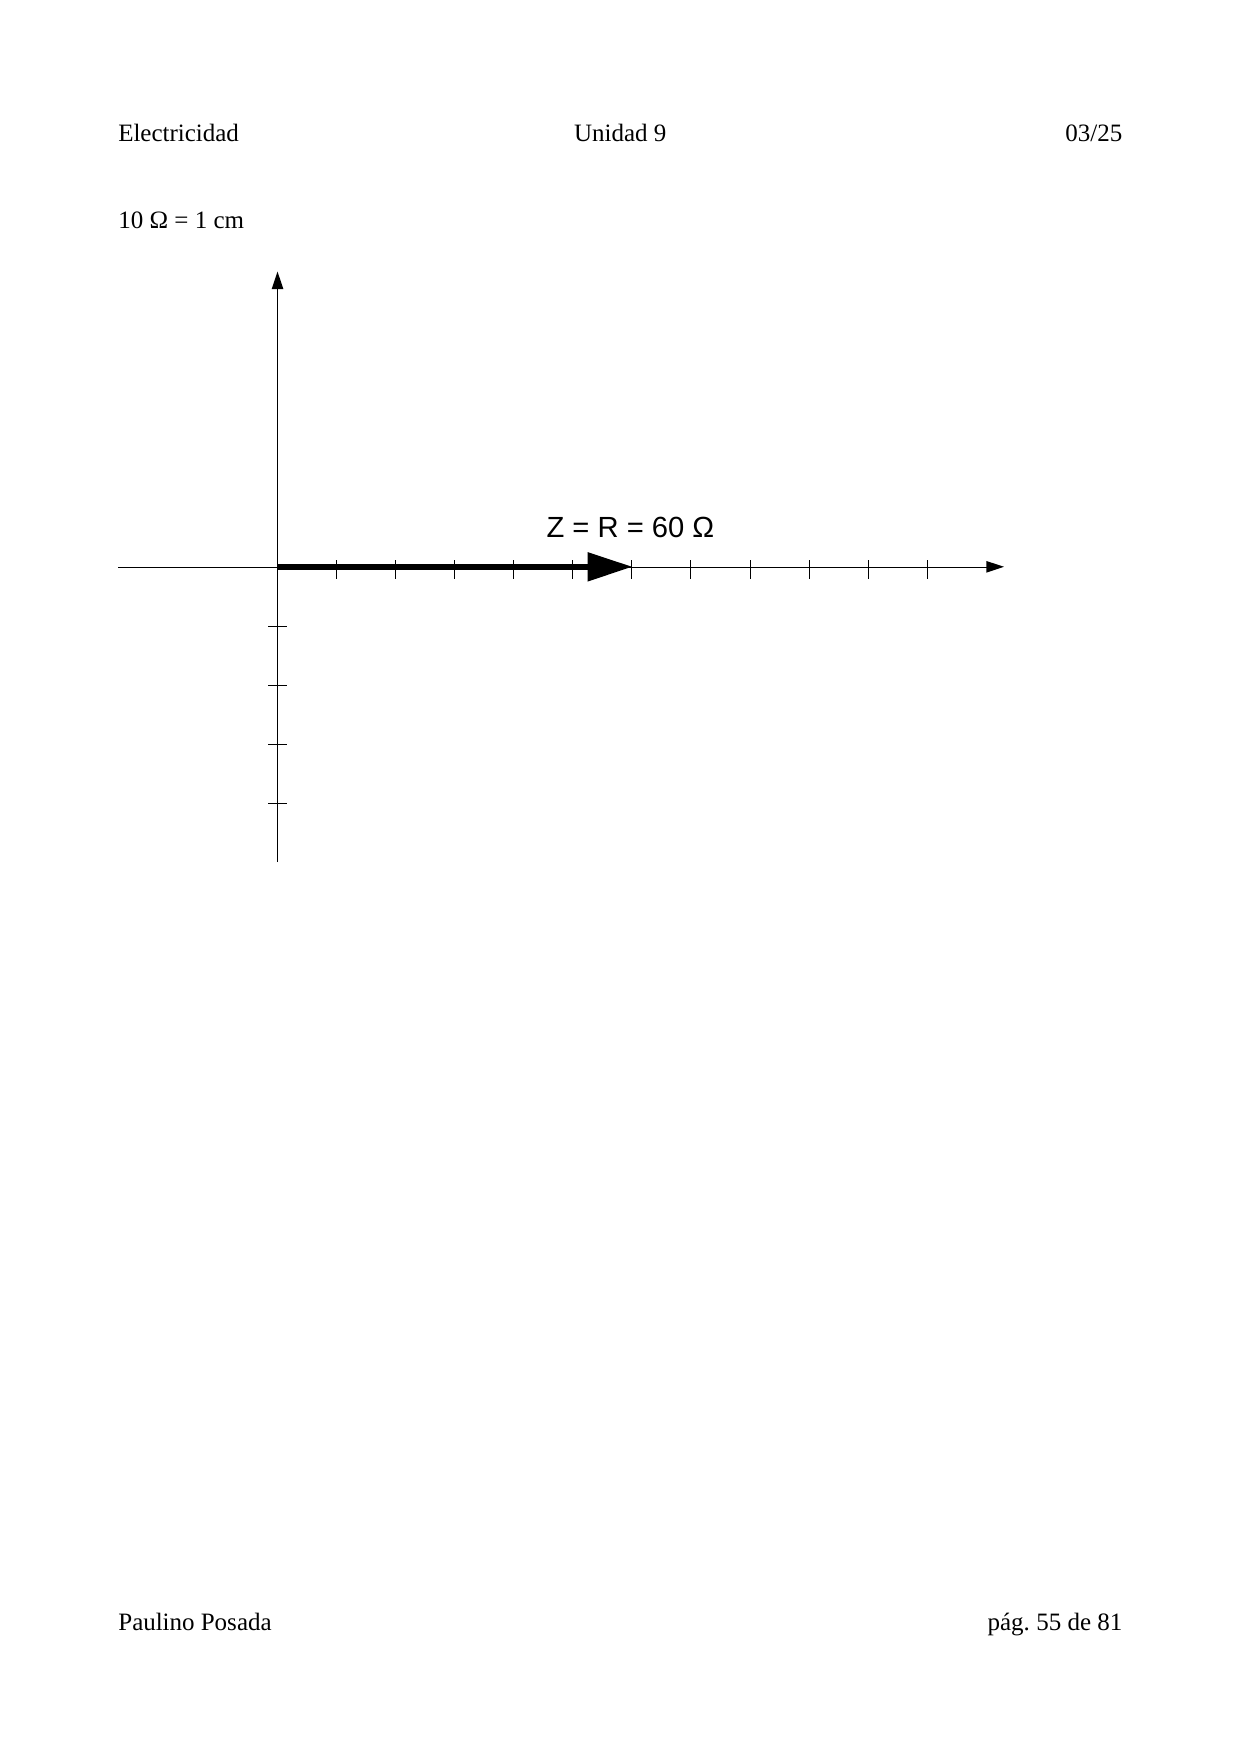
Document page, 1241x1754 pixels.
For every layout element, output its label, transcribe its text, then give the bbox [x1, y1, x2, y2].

text 10 Ω = 1 cm [118, 205, 1122, 234]
